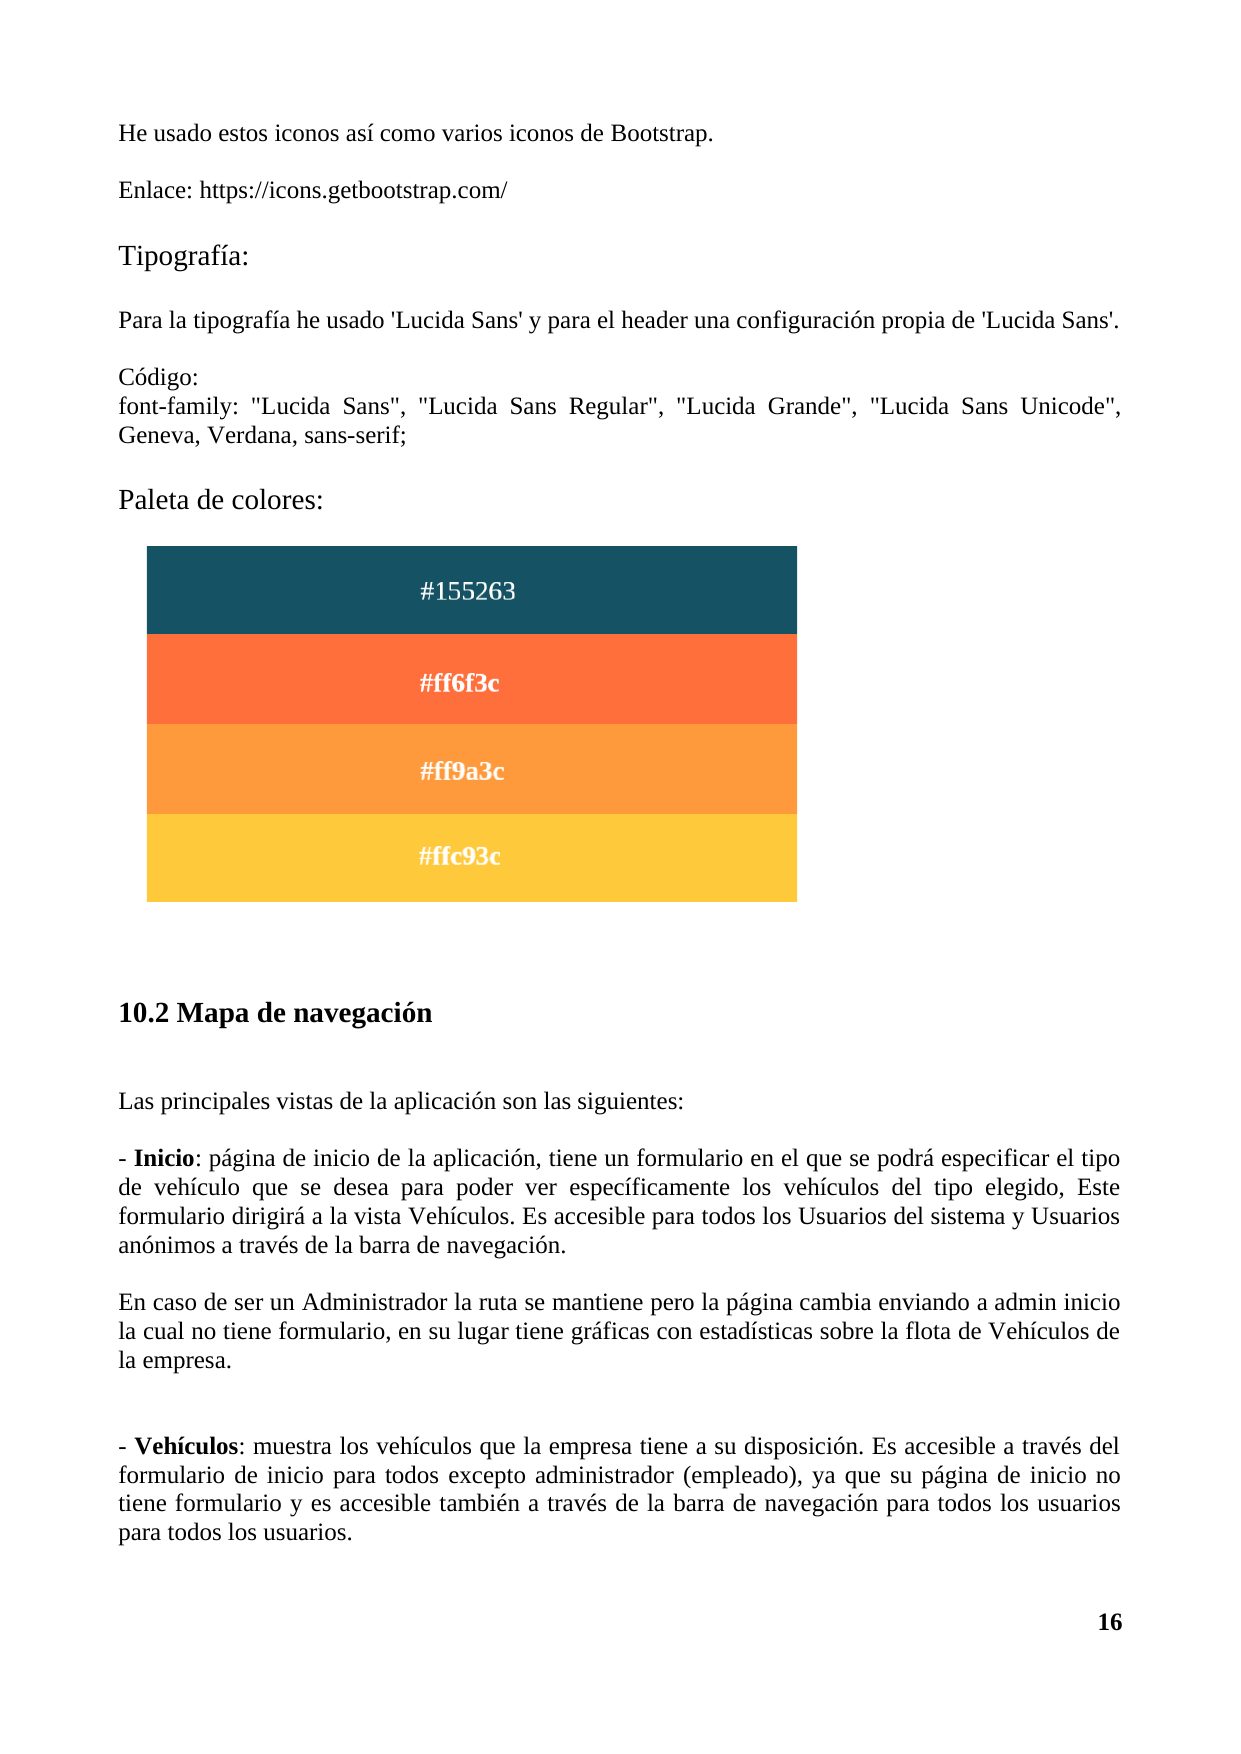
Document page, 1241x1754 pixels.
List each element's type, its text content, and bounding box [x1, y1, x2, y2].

text Paleta de colores: [118, 482, 1122, 516]
text Enlace: https://icons.getbootstrap.com/ [118, 176, 1122, 204]
text Las principales vistas de la aplicación son las siguientes: [118, 1086, 1122, 1115]
text font-family: "Lucida Sans", "Lucida Sans Regular", "Lucida Grande", "Lucida Sans Unicode", Geneva, Verdana, sans-serif; [118, 391, 1122, 449]
text Para la tipografía he usado 'Lucida Sans' y para el header una configuración propia de 'Lucida Sans'. [118, 305, 1122, 334]
text 10.2 Mapa de navegación [118, 995, 1122, 1028]
text Código: [118, 362, 1122, 391]
text - Vehículos: muestra los vehículos que la empresa tiene a su disposición. Es accesible a través del formulario de inicio para todos excepto administrador (empleado), ya que su página de inicio no tiene formulario y es accesible también a través de la barra de navegación para todos los usuarios para todos los usuarios. [118, 1431, 1122, 1546]
text He usado estos iconos así como varios iconos de Bootstrap. [118, 118, 1122, 147]
text Tipografía: [118, 238, 1122, 271]
picture [146, 546, 798, 902]
text - Inicio: página de inicio de la aplicación, tiene un formulario en el que se podrá especificar el tipo de vehículo que se desea para poder ver específicamente los vehículos del tipo elegido, Este formulario dirigirá a la vista Vehículos. Es accesible para todos los Usuarios del sistema y Usuarios anónimos a través de la barra de navegación. [118, 1143, 1122, 1258]
text En caso de ser un Administrador la ruta se mantiene pero la página cambia enviando a admin inicio la cual no tiene formulario, en su lugar tiene gráficas con estadísticas sobre la flota de Vehículos de la empresa. [118, 1287, 1122, 1373]
